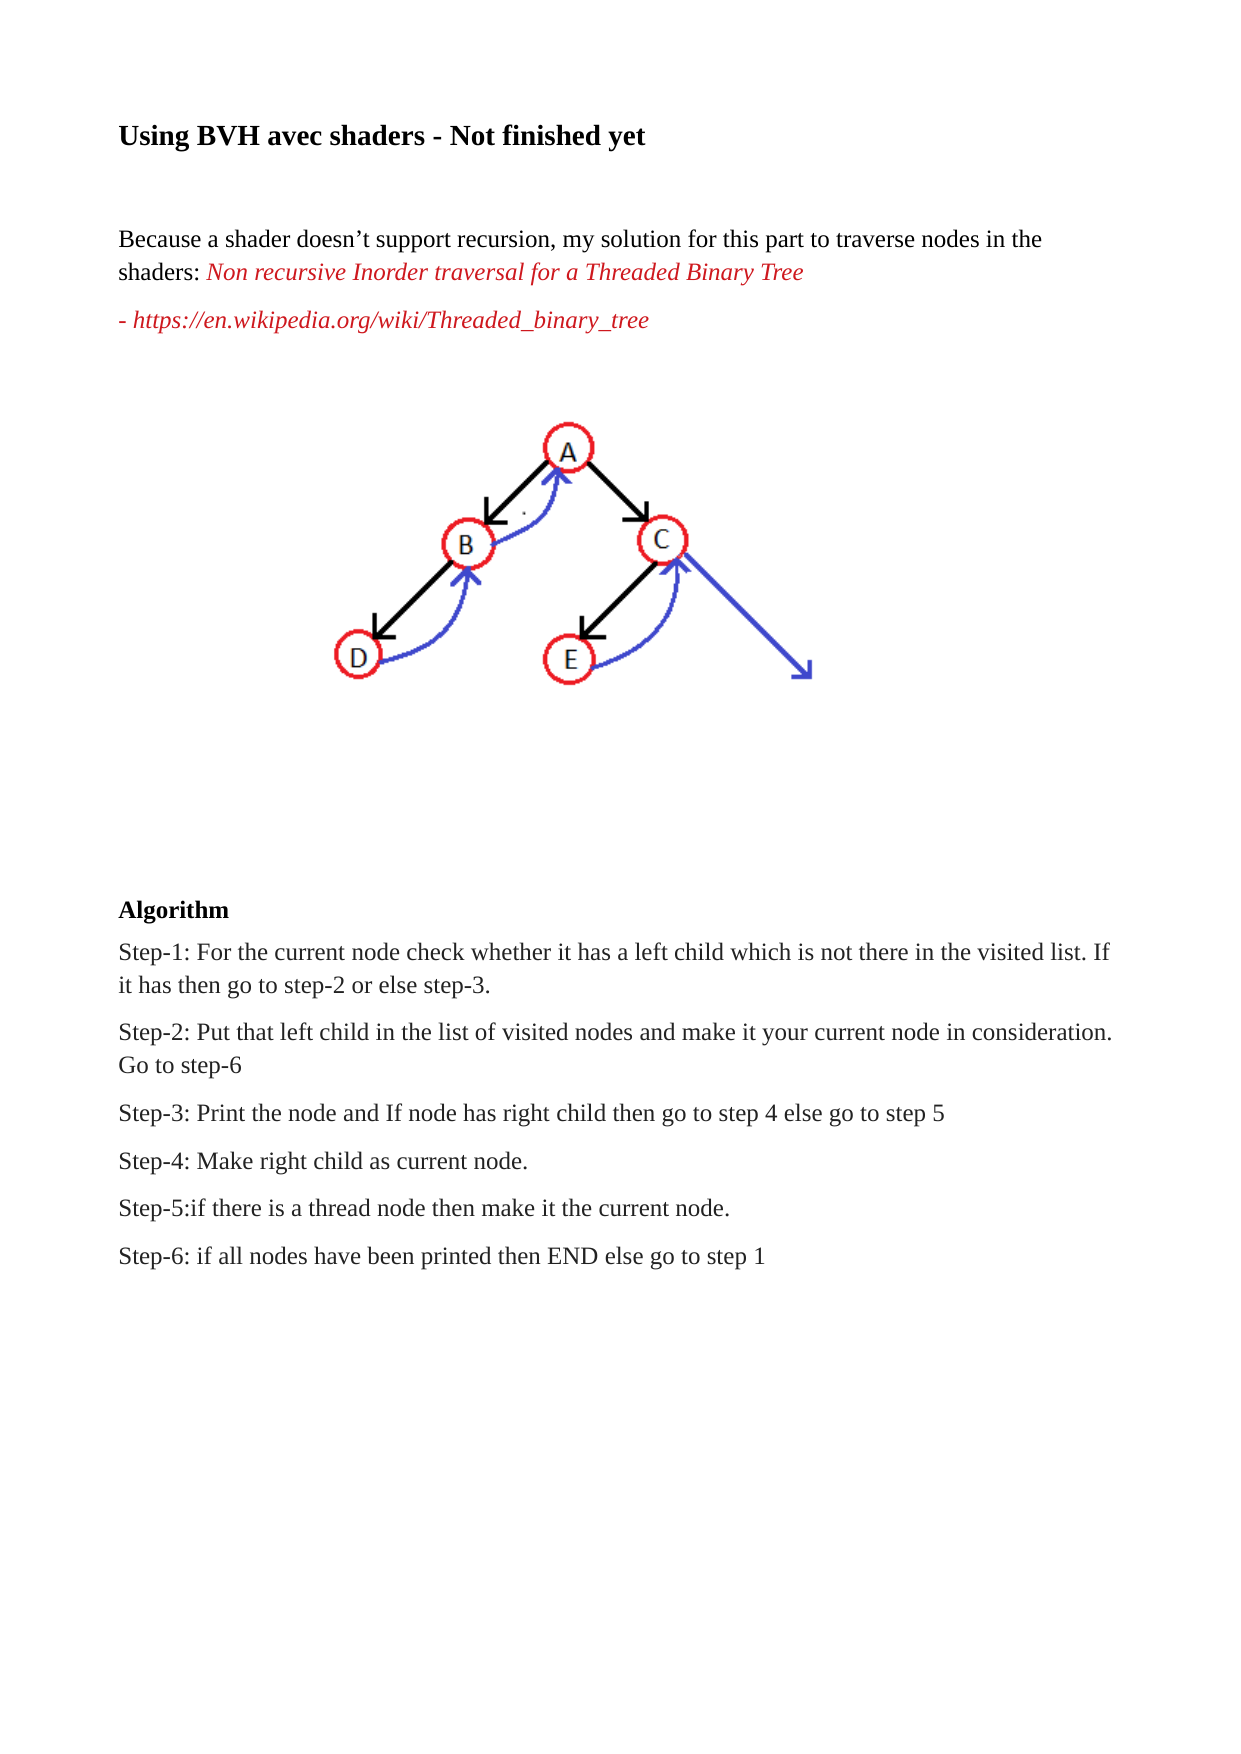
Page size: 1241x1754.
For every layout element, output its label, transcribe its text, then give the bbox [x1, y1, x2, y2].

text Step-1: For the current node check whether it has a left child which is not there in the visited list. If it has then go to step-2 or else step-3. [118, 937, 1122, 999]
text Because a shader doesn’t support recursion, my solution for this part to traverse nodes in the shaders: Non recursive Inorder traversal for a Threaded Binary Tree [118, 224, 1122, 286]
text Step-2: Put that left child in the list of visited nodes and make it your current node in consideration. Go to step-6 [118, 1017, 1122, 1079]
text Step-4: Make right child as current node. [118, 1146, 1122, 1174]
subtitle Algorithm [118, 896, 1122, 924]
text - https://en.wikipedia.org/wiki/Threaded_binary_tree [118, 305, 1122, 334]
text Step-5:if there is a thread node then make it the current node. [118, 1193, 1122, 1222]
picture [233, 337, 943, 813]
text Step-3: Print the node and If node has right child then go to step 4 else go to step 5 [118, 1098, 1122, 1127]
text Step-6: if all nodes have been printed then END else go to step 1 [118, 1241, 1122, 1270]
text Using BVH avec shaders - Not finished yet [118, 118, 1122, 152]
